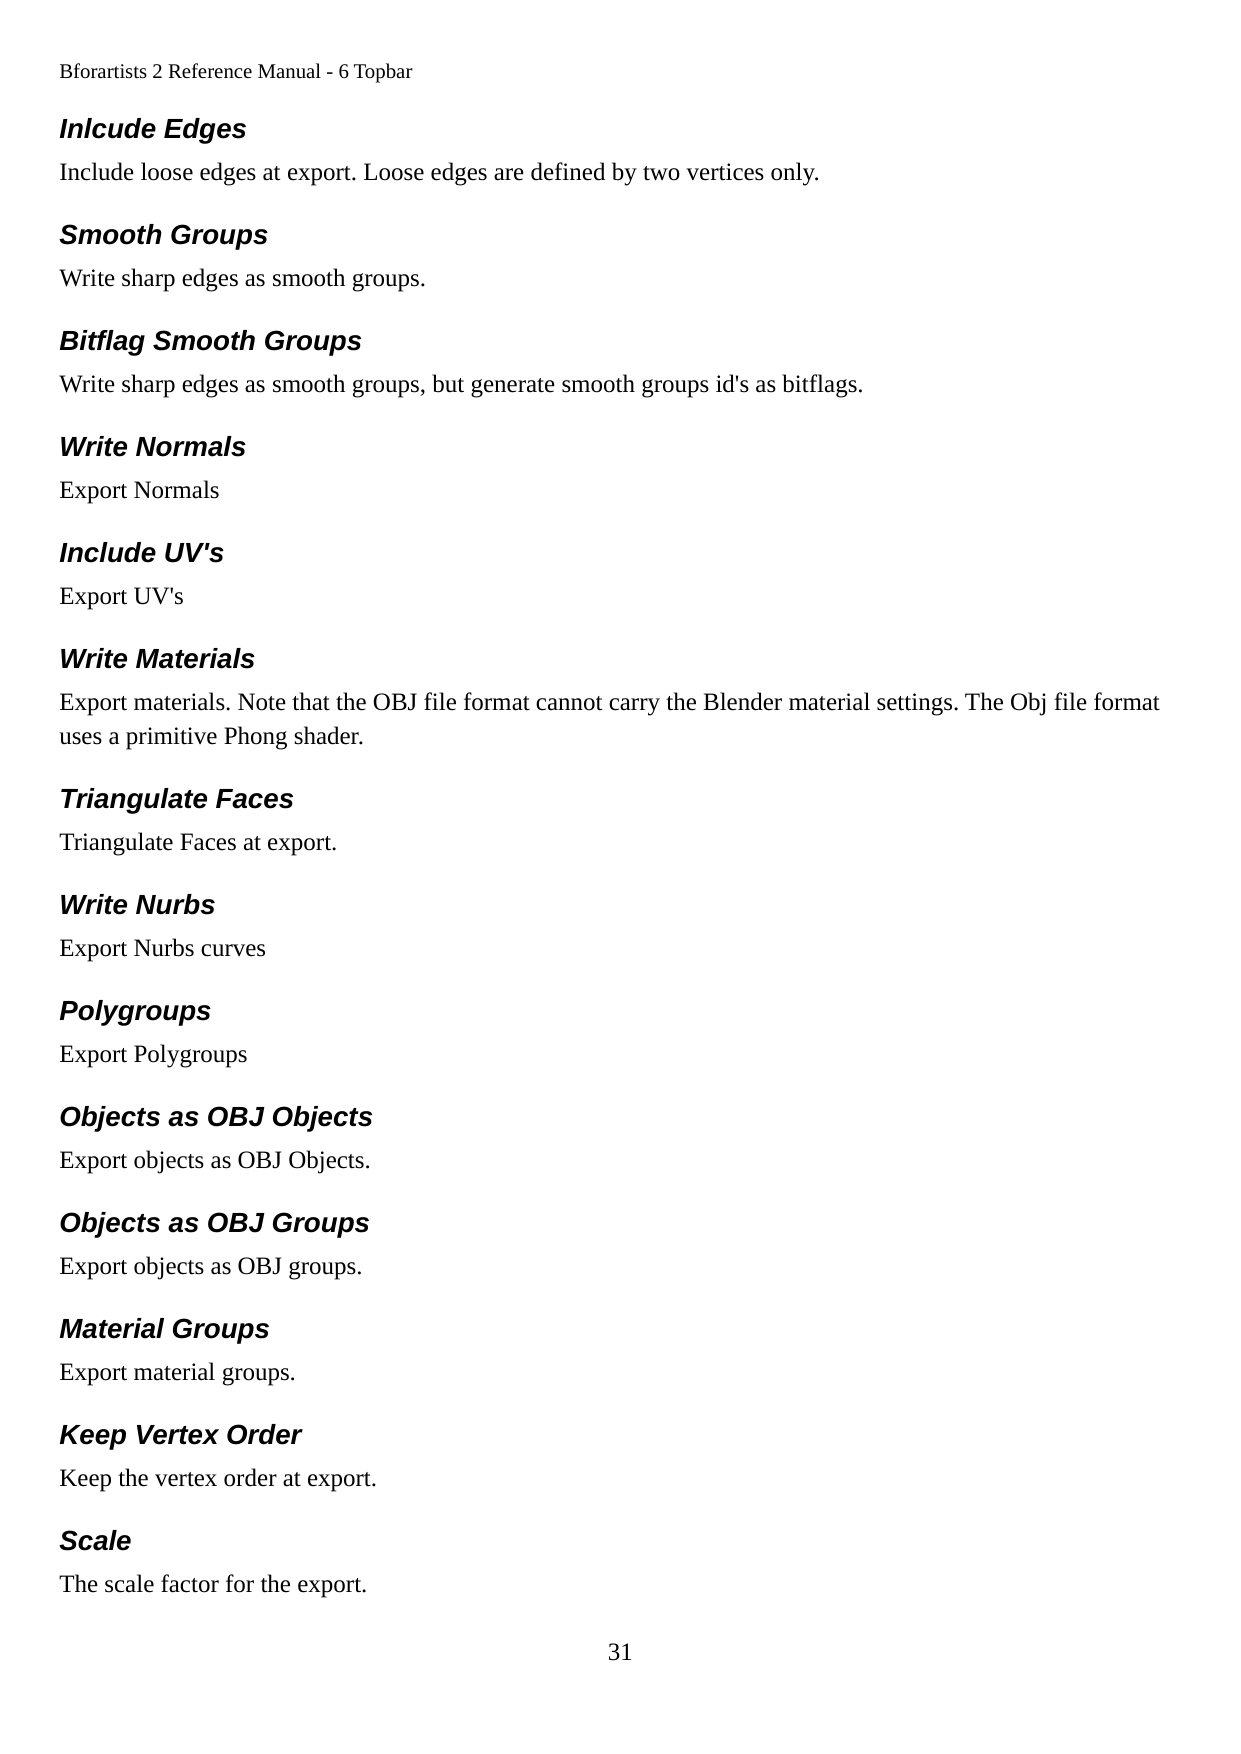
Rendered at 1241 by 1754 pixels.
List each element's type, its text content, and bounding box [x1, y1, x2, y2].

subtitle Bitflag Smooth Groups [59, 324, 1181, 356]
text Export Normals [59, 475, 1181, 503]
subtitle Inlcude Edges [59, 113, 1181, 144]
subtitle Scale [59, 1524, 1181, 1556]
text Keep the vertex order at export. [59, 1463, 1181, 1491]
text Export UV's [59, 581, 1181, 609]
subtitle Material Groups [59, 1312, 1181, 1344]
text Export Polygroups [59, 1039, 1181, 1068]
text Export objects as OBJ Objects. [59, 1145, 1181, 1174]
text The scale factor for the export. [59, 1569, 1181, 1597]
subtitle Write Nurbs [59, 889, 1181, 921]
text Export Nurbs curves [59, 933, 1181, 962]
text Triangulate Faces at export. [59, 827, 1181, 856]
text Include loose edges at export. Loose edges are defined by two vertices only. [59, 157, 1181, 186]
subtitle Write Materials [59, 642, 1181, 674]
subtitle Polygroups [59, 994, 1181, 1026]
subtitle Keep Vertex Order [59, 1418, 1181, 1450]
subtitle Write Normals [59, 430, 1181, 462]
text Write sharp edges as smooth groups, but generate smooth groups id's as bitflags. [59, 369, 1181, 398]
subtitle Triangulate Faces [59, 783, 1181, 814]
subtitle Objects as OBJ Groups [59, 1206, 1181, 1238]
text Export material groups. [59, 1357, 1181, 1386]
subtitle Objects as OBJ Objects [59, 1101, 1181, 1132]
text Export materials. Note that the OBJ file format cannot carry the Blender material settings. The Obj file format uses a primitive Phong shader. [59, 687, 1181, 750]
text Export objects as OBJ groups. [59, 1251, 1181, 1279]
subtitle Include UV's [59, 536, 1181, 568]
subtitle Smooth Groups [59, 218, 1181, 250]
text Write sharp edges as smooth groups. [59, 263, 1181, 292]
